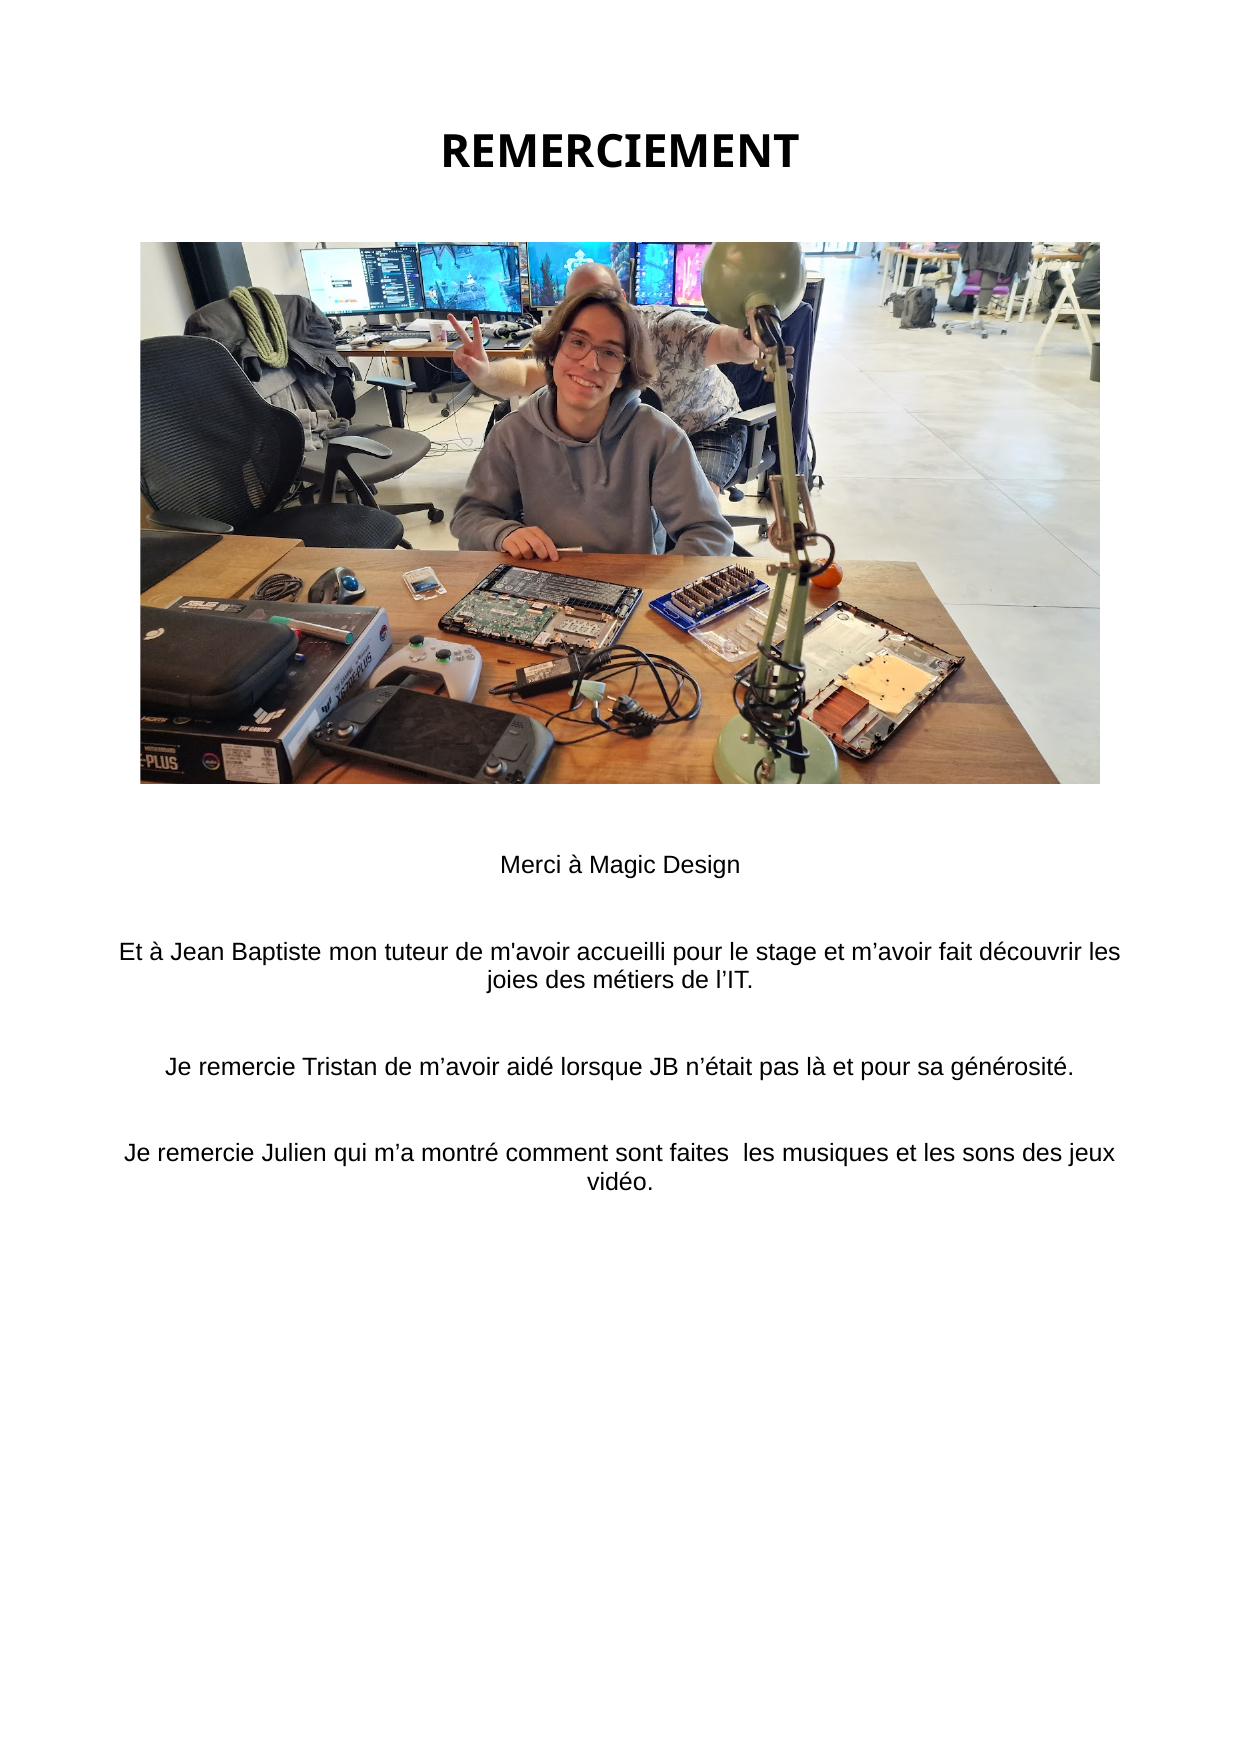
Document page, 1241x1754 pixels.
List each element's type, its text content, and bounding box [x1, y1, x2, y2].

text Je remercie Tristan de m’avoir aidé lorsque JB n’était pas là et pour sa générosité. [118, 1052, 1122, 1080]
text REMERCIEMENT [118, 118, 1122, 181]
text Et à Jean Baptiste mon tuteur de m'avoir accueilli pour le stage et m’avoir fait découvrir les joies des métiers de l’IT. [118, 937, 1122, 994]
text Je remercie Julien qui m’a montré comment sont faites les musiques et les sons des jeux vidéo. [118, 1138, 1122, 1195]
picture [140, 242, 1100, 784]
text Merci à Magic Design [118, 850, 1122, 879]
